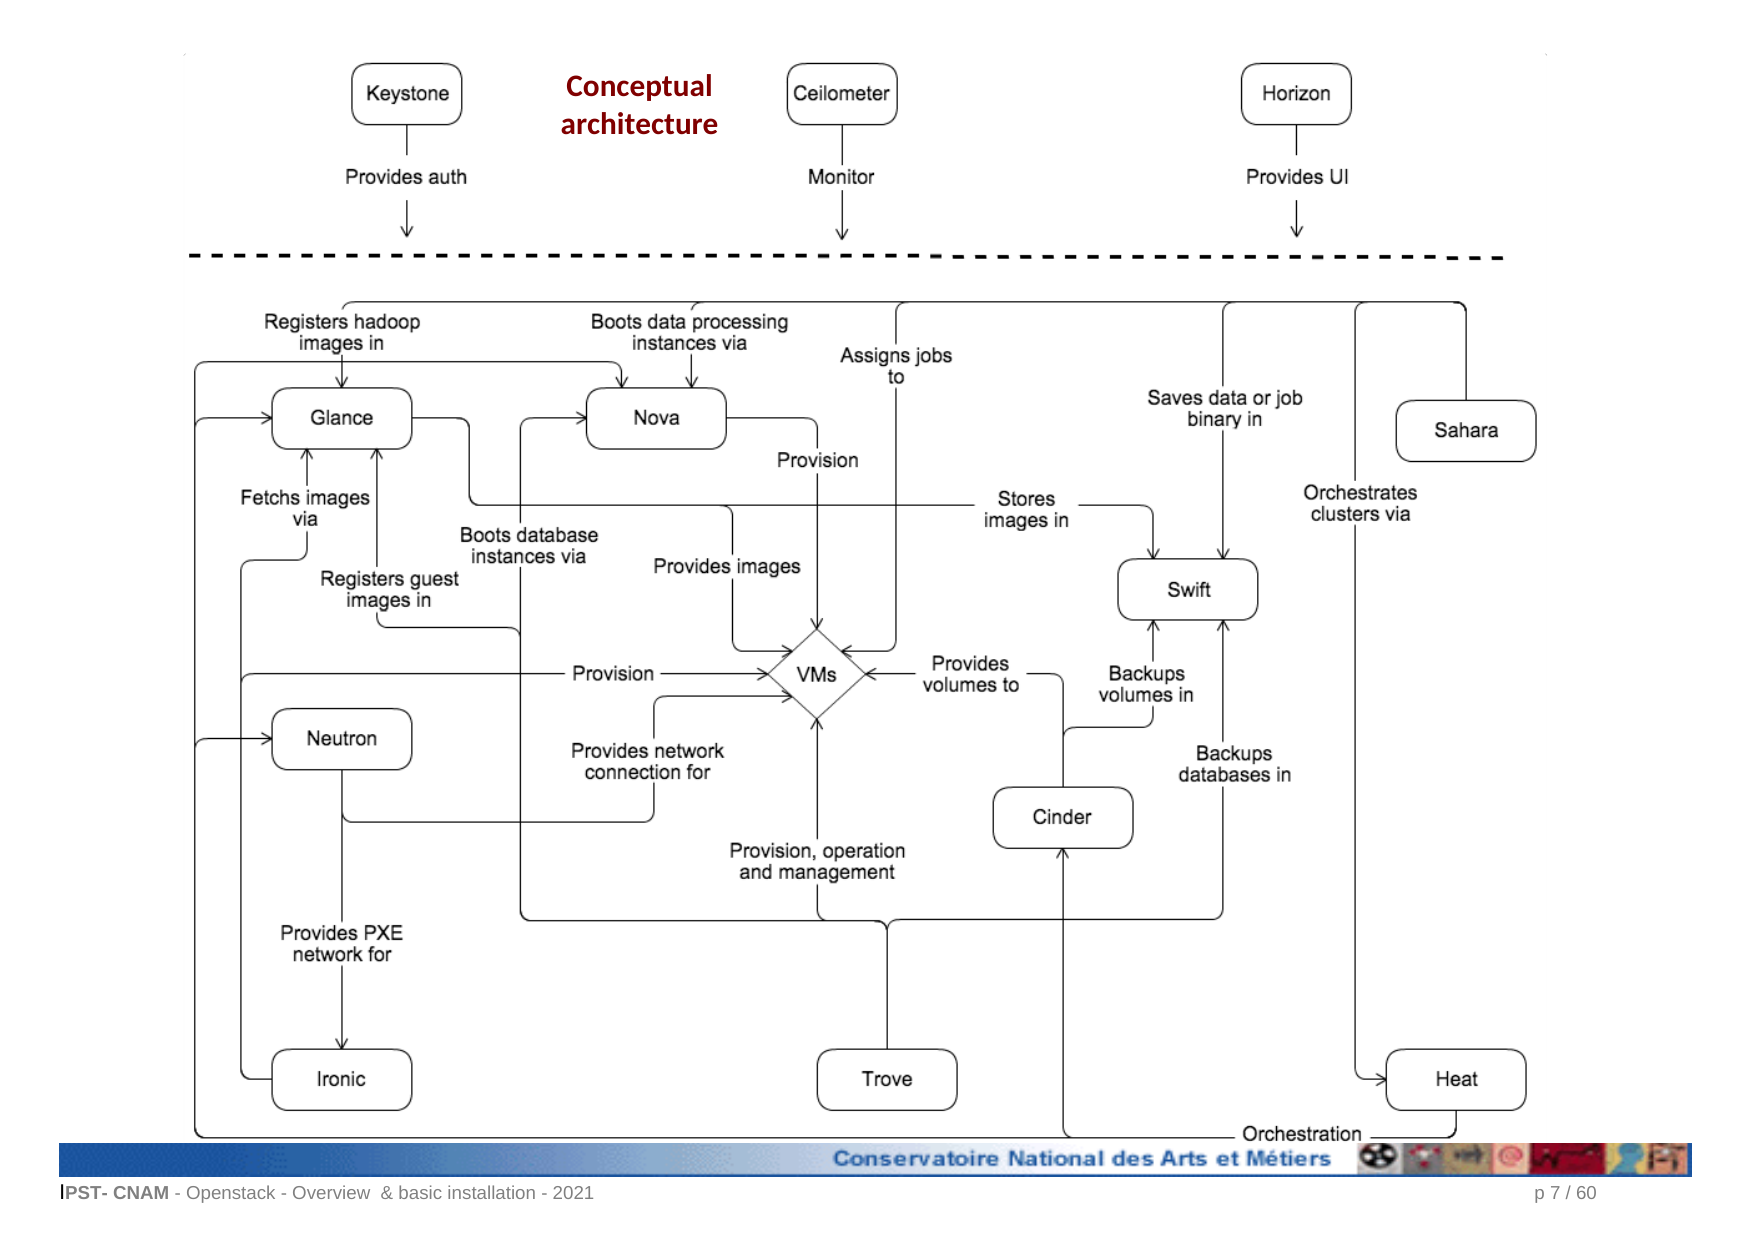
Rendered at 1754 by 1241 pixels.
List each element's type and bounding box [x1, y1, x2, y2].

picture [183, 53, 1548, 1143]
